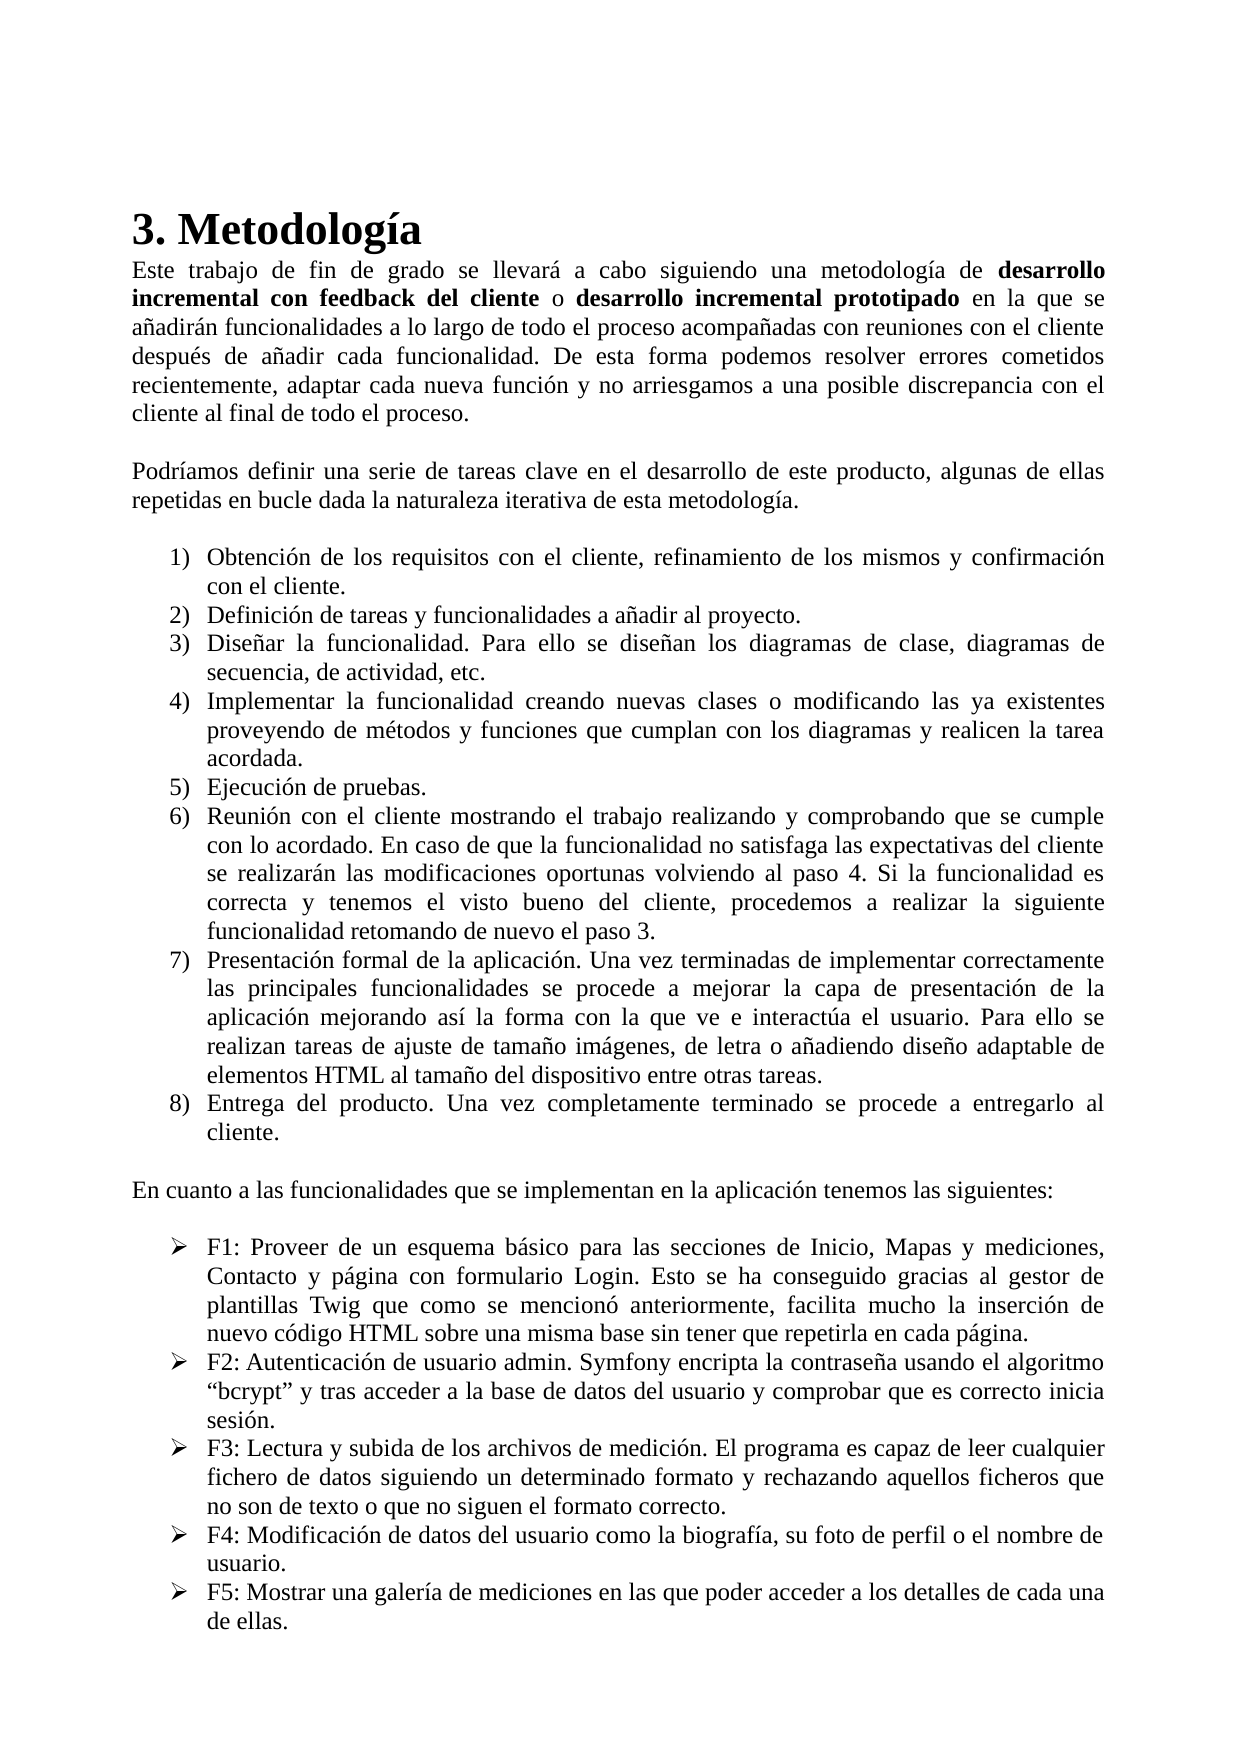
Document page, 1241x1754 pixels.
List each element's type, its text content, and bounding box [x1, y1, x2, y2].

text Podríamos definir una serie de tareas clave en el desarrollo de este producto, algunas de ellas repetidas en bucle dada la naturaleza iterativa de esta metodología. [132, 456, 1106, 513]
list F4: Modificación de datos del usuario como la biografía, su foto de perfil o el nombre de usuario. [169, 1520, 1106, 1577]
text Este trabajo de fin de grado se llevará a cabo siguiendo una metodología de desarrollo incremental con feedback del cliente o desarrollo incremental prototipado en la que se añadirán funcionalidades a lo largo de todo el proceso acompañadas con reuniones con el cliente después de añadir cada funcionalidad. De esta forma podemos resolver errores cometidos recientemente, adaptar cada nueva función y no arriesgamos a una posible discrepancia con el cliente al final de todo el proceso. [132, 255, 1106, 427]
list Obtención de los requisitos con el cliente, refinamiento de los mismos y confirmación con el cliente. [169, 542, 1106, 600]
list F1: Proveer de un esquema básico para las secciones de Inicio, Mapas y mediciones, Contacto y página con formulario Login. Esto se ha conseguido gracias al gestor de plantillas Twig que como se mencionó anteriormente, facilita mucho la inserción de nuevo código HTML sobre una misma base sin tener que repetirla en cada página. [169, 1232, 1106, 1347]
list Presentación formal de la aplicación. Una vez terminadas de implementar correctamente las principales funcionalidades se procede a mejorar la capa de presentación de la aplicación mejorando así la forma con la que ve e interactúa el usuario. Para ello se realizan tareas de ajuste de tamaño imágenes, de letra o añadiendo diseño adaptable de elementos HTML al tamaño del dispositivo entre otras tareas. [169, 945, 1106, 1088]
list F5: Mostrar una galería de mediciones en las que poder acceder a los detalles de cada una de ellas. [169, 1577, 1106, 1635]
list Diseñar la funcionalidad. Para ello se diseñan los diagramas de clase, diagramas de secuencia, de actividad, etc. [169, 628, 1106, 686]
list Definición de tareas y funcionalidades a añadir al proyecto. [169, 600, 1106, 628]
text 3. Metodología [132, 202, 1106, 255]
list F2: Autenticación de usuario admin. Symfony encripta la contraseña usando el algoritmo “bcrypt” y tras acceder a la base de datos del usuario y comprobar que es correcto inicia sesión. [169, 1347, 1106, 1433]
list F3: Lectura y subida de los archivos de medición. El programa es capaz de leer cualquier fichero de datos siguiendo un determinado formato y rechazando aquellos ficheros que no son de texto o que no siguen el formato correcto. [169, 1433, 1106, 1520]
list Implementar la funcionalidad creando nuevas clases o modificando las ya existentes proveyendo de métodos y funciones que cumplan con los diagramas y realicen la tarea acordada. [169, 686, 1106, 772]
text En cuanto a las funcionalidades que se implementan en la aplicación tenemos las siguientes: [132, 1175, 1106, 1203]
list Ejecución de pruebas. [169, 772, 1106, 801]
list Reunión con el cliente mostrando el trabajo realizando y comprobando que se cumple con lo acordado. En caso de que la funcionalidad no satisfaga las expectativas del cliente se realizarán las modificaciones oportunas volviendo al paso 4. Si la funcionalidad es correcta y tenemos el visto bueno del cliente, procedemos a realizar la siguiente funcionalidad retomando de nuevo el paso 3. [169, 801, 1106, 945]
list Entrega del producto. Una vez completamente terminado se procede a entregarlo al cliente. [169, 1088, 1106, 1146]
